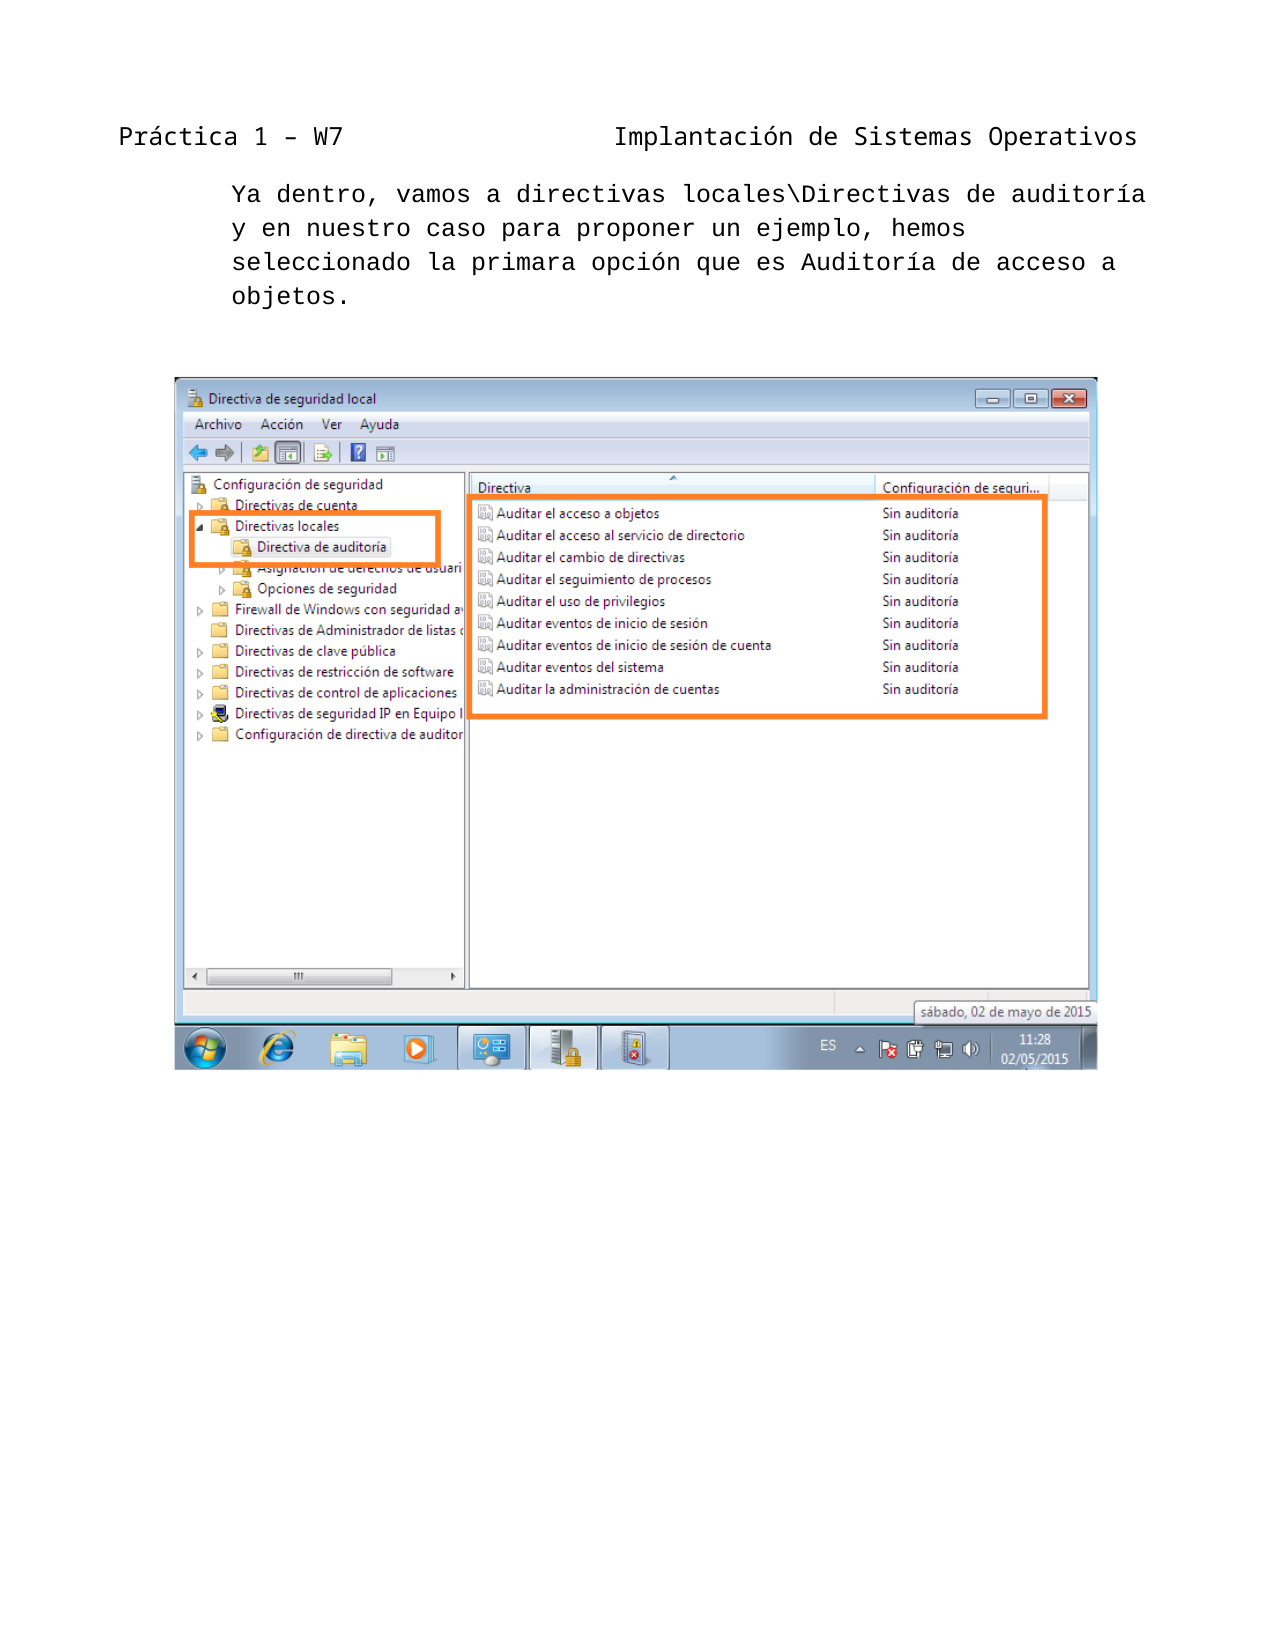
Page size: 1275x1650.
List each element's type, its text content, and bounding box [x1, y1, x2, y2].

text Ya dentro, vamos a directivas locales\Directivas de auditoría y en nuestro caso para proponer un ejemplo, hemos seleccionado la primara opción que es Auditoría de acceso a objetos. [231, 182, 1157, 312]
picture [174, 376, 1101, 1078]
